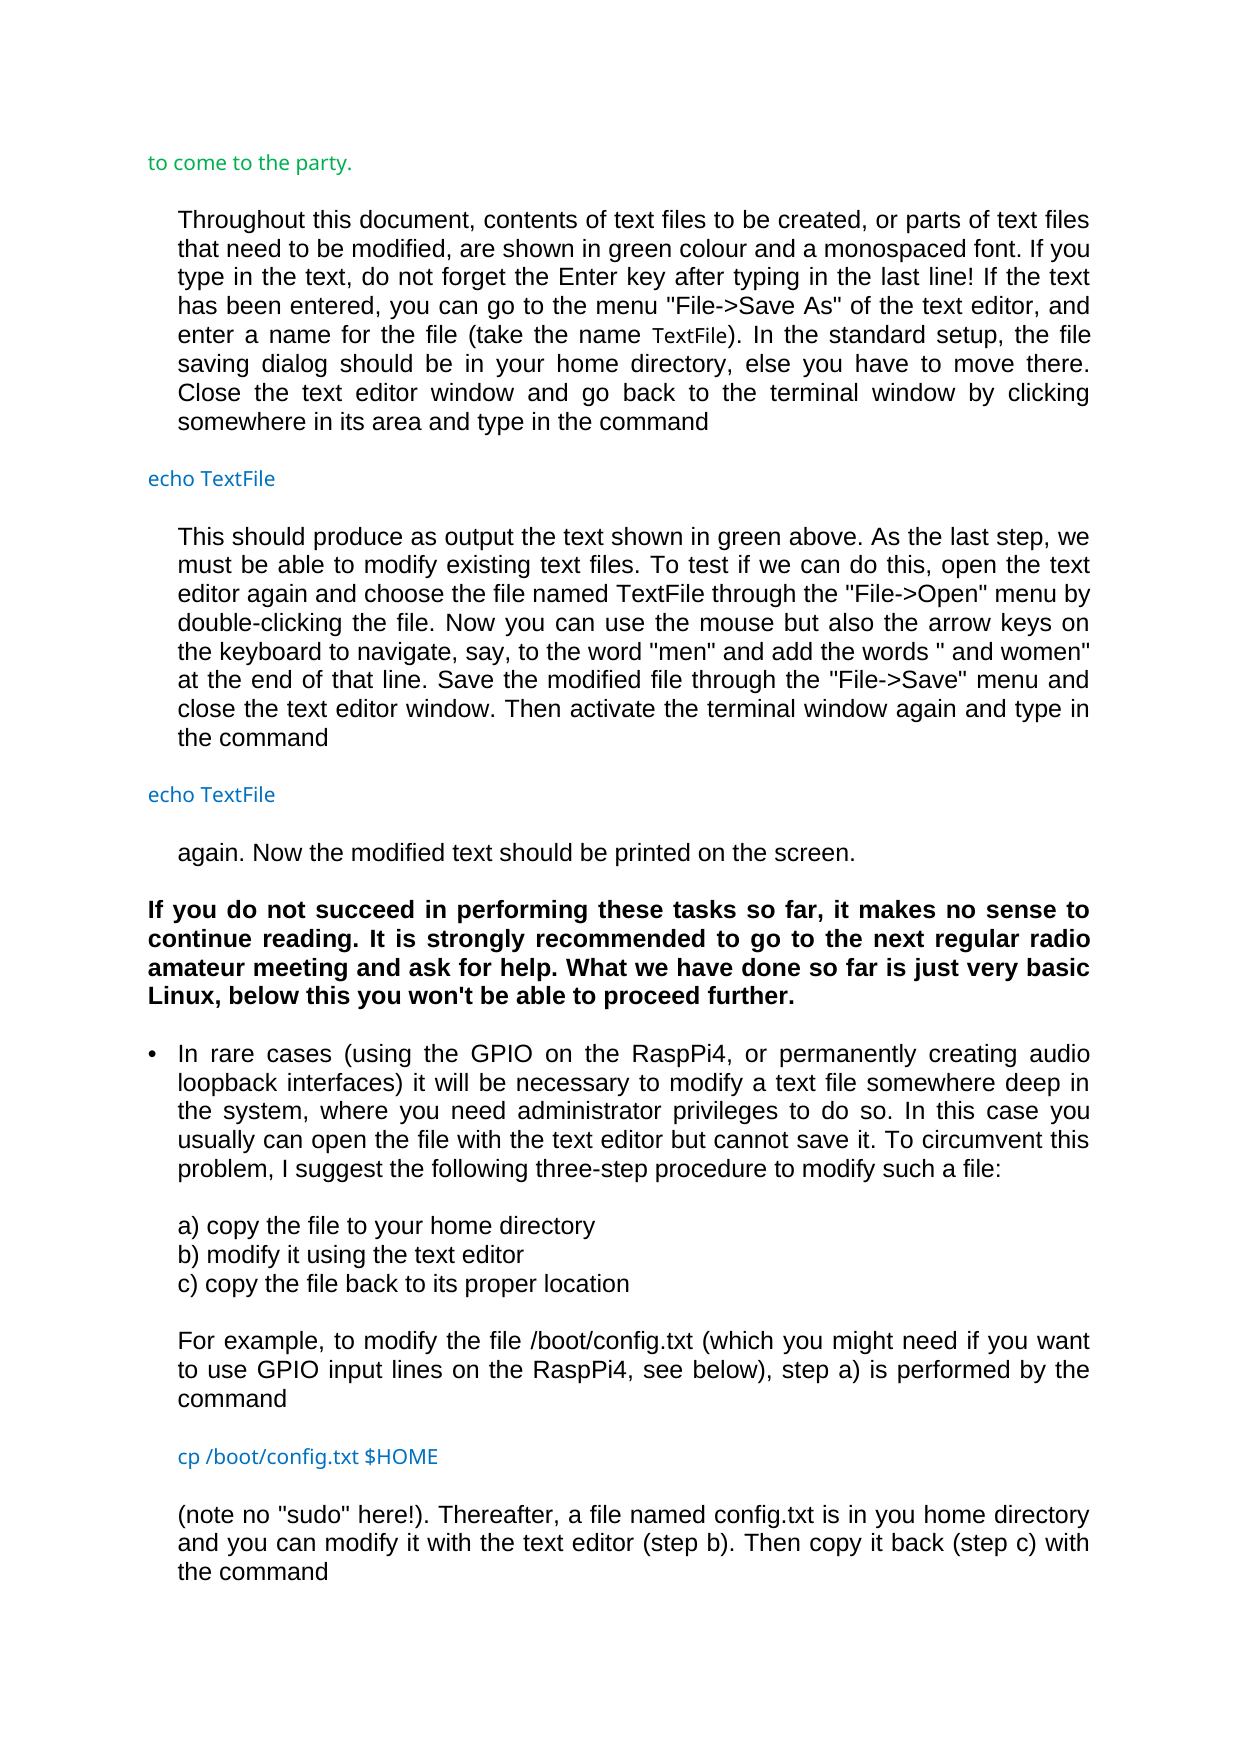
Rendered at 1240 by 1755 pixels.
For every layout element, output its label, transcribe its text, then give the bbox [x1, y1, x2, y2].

text If you do not succeed in performing these tasks so far, it makes no sense to continue reading. It is strongly recommended to go to the next regular radio amateur meeting and ask for help. What we have done so far is just very basic Linux, below this you won't be able to proceed further. [148, 895, 1092, 1010]
text echo TextFile [148, 464, 1092, 493]
text Throughout this document, contents of text files to be created, or parts of text files that need to be modified, are shown in green colour and a monospaced font. If you type in the text, do not forget the Enter key after typing in the last line! If the text has been entered, you can go to the menu "File->Save As" of the text editor, and enter a name for the file (take the name TextFile). In the standard setup, the file saving dialog should be in your home directory, else you have to move there. Close the text editor window and go back to the terminal window by clicking somewhere in its area and type in the command [148, 205, 1092, 436]
text a) copy the file to your home directory [148, 1211, 1092, 1240]
text to come to the party. [148, 148, 1092, 176]
text (note no "sudo" here!). Thereafter, a file named config.txt is in you home directory and you can modify it with the text editor (step b). Then copy it back (step c) with the command [148, 1499, 1092, 1586]
text again. Now the modified text should be printed on the screen. [148, 837, 1092, 866]
text For example, to modify the file /boot/config.txt (which you might need if you want to use GPIO input lines on the RaspPi4, see below), step a) is performed by the command [148, 1326, 1092, 1412]
text • In rare cases (using the GPIO on the RaspPi4, or permanently creating audio loopback interfaces) it will be necessary to modify a text file somewhere deep in the system, where you need administrator privileges to do so. In this case you usually can open the file with the text editor but cannot save it. To circumvent this problem, I suggest the following three-step procedure to modify such a file: [148, 1039, 1092, 1182]
text This should produce as output the text shown in green above. As the last step, we must be able to modify existing text files. To test if we can do this, open the text editor again and choose the file named TextFile through the "File->Open" menu by double-clicking the file. Now you can use the mouse but also the arrow keys on the keyboard to navigate, say, to the word "men" and add the words " and women" at the end of that line. Save the modified file through the "File->Save" menu and close the text editor window. Then activate the terminal window again and type in the command [148, 522, 1092, 752]
text c) copy the file back to its proper location [148, 1269, 1092, 1297]
text cp /boot/config.txt $HOME [148, 1441, 1092, 1471]
text b) modify it using the text editor [148, 1240, 1092, 1269]
text echo TextFile [148, 780, 1092, 809]
